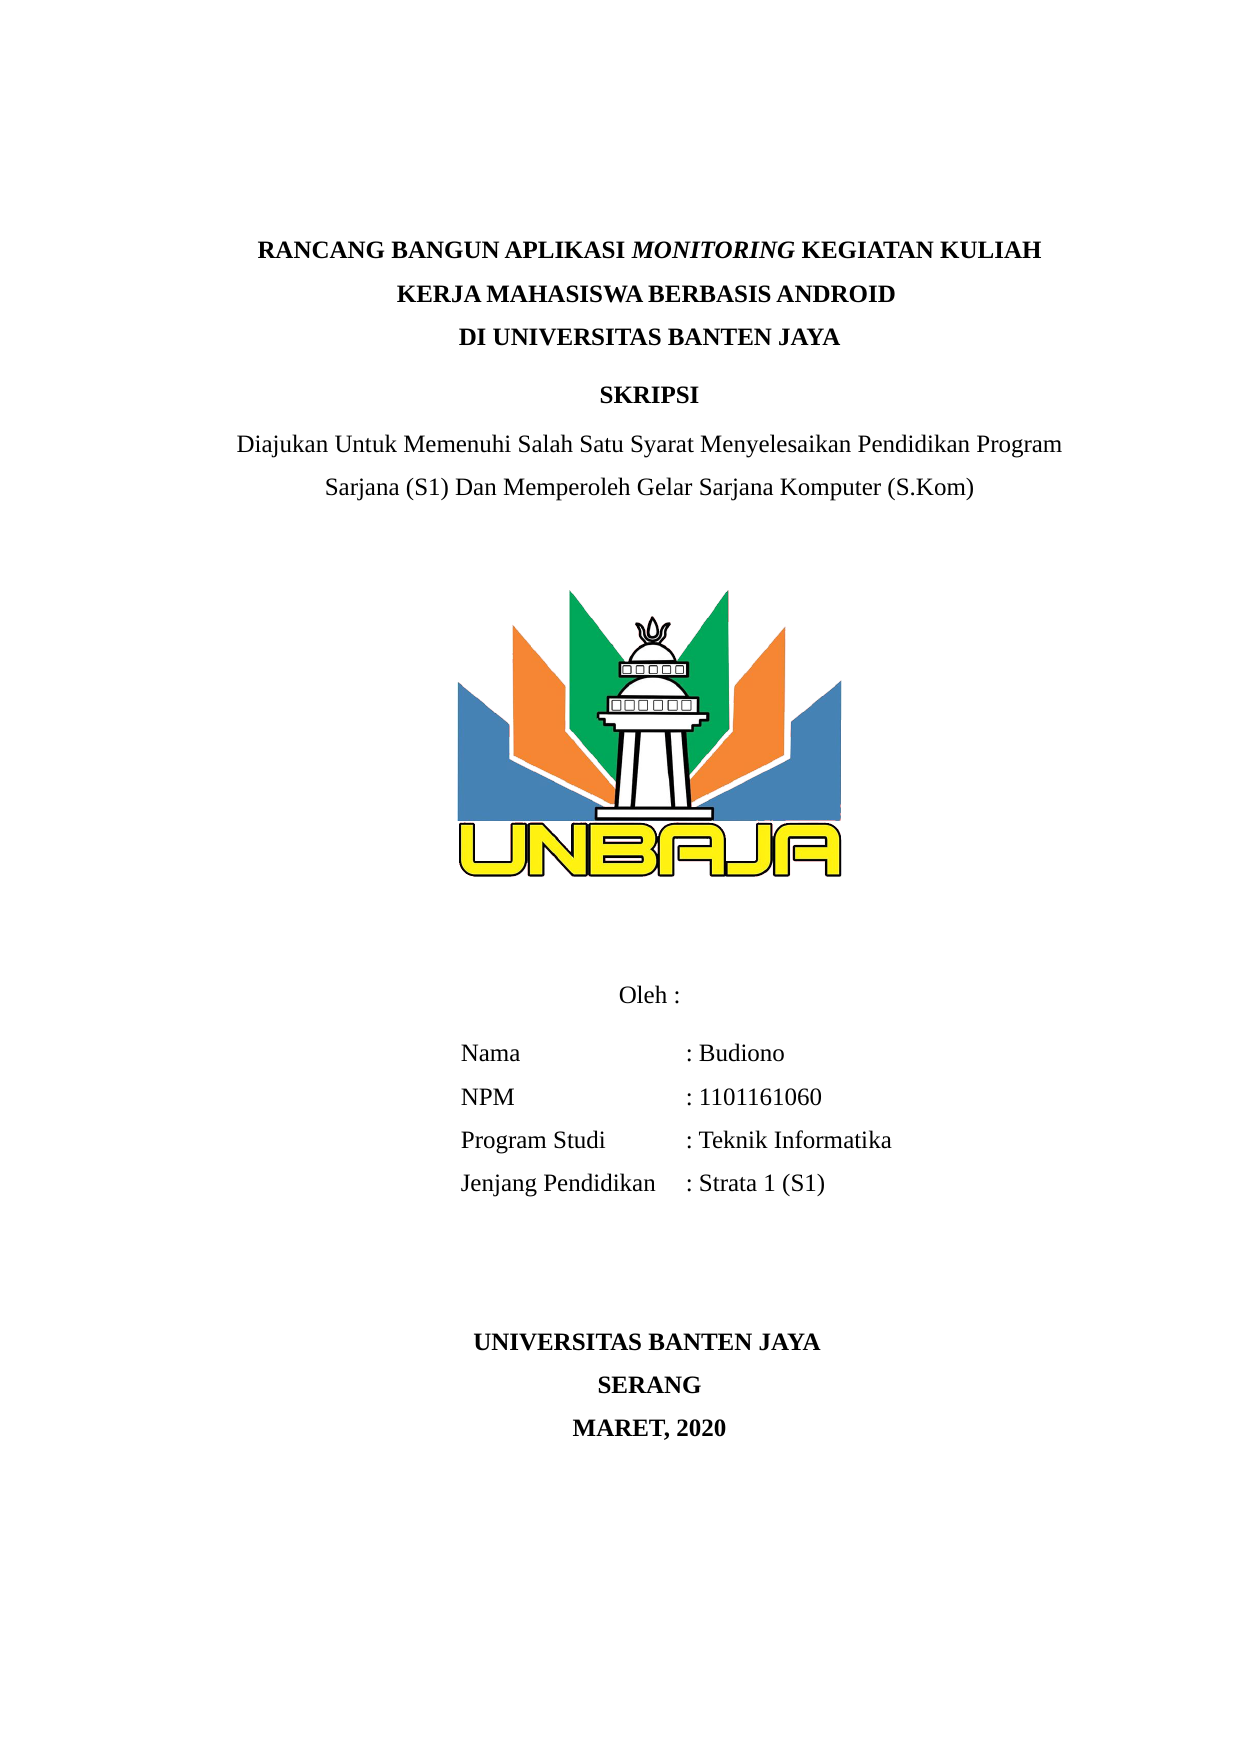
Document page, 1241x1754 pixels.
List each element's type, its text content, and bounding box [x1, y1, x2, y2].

text Diajukan Untuk Memenuhi Salah Satu Syarat Menyelesaikan Pendidikan Program Sarjana (S1) Dan Memperoleh Gelar Sarjana Komputer (S.Kom) [236, 429, 1063, 501]
text RANCANG BANGUN APLIKASI MONITORING KEGIATAN KULIAH KERJA MAHASISWA BERBASIS ANDROID [236, 236, 1063, 307]
text MARET, 2020 [236, 1413, 1063, 1442]
text Jenjang Pendidikan : Strata 1 (S1) [461, 1168, 1063, 1197]
text Program Studi : Teknik Informatika [461, 1125, 1063, 1153]
text SERANG [236, 1370, 1063, 1399]
text UNIVERSITAS BANTEN JAYA [236, 1327, 1063, 1356]
text SKRIPSI [236, 380, 1063, 409]
text DI UNIVERSITAS BANTEN JAYA [236, 322, 1063, 351]
text NPM : 1101161060 [461, 1082, 1063, 1110]
text Oleh : [236, 980, 1063, 1009]
picture [457, 590, 842, 877]
text Nama : Budiono [461, 1038, 1063, 1067]
